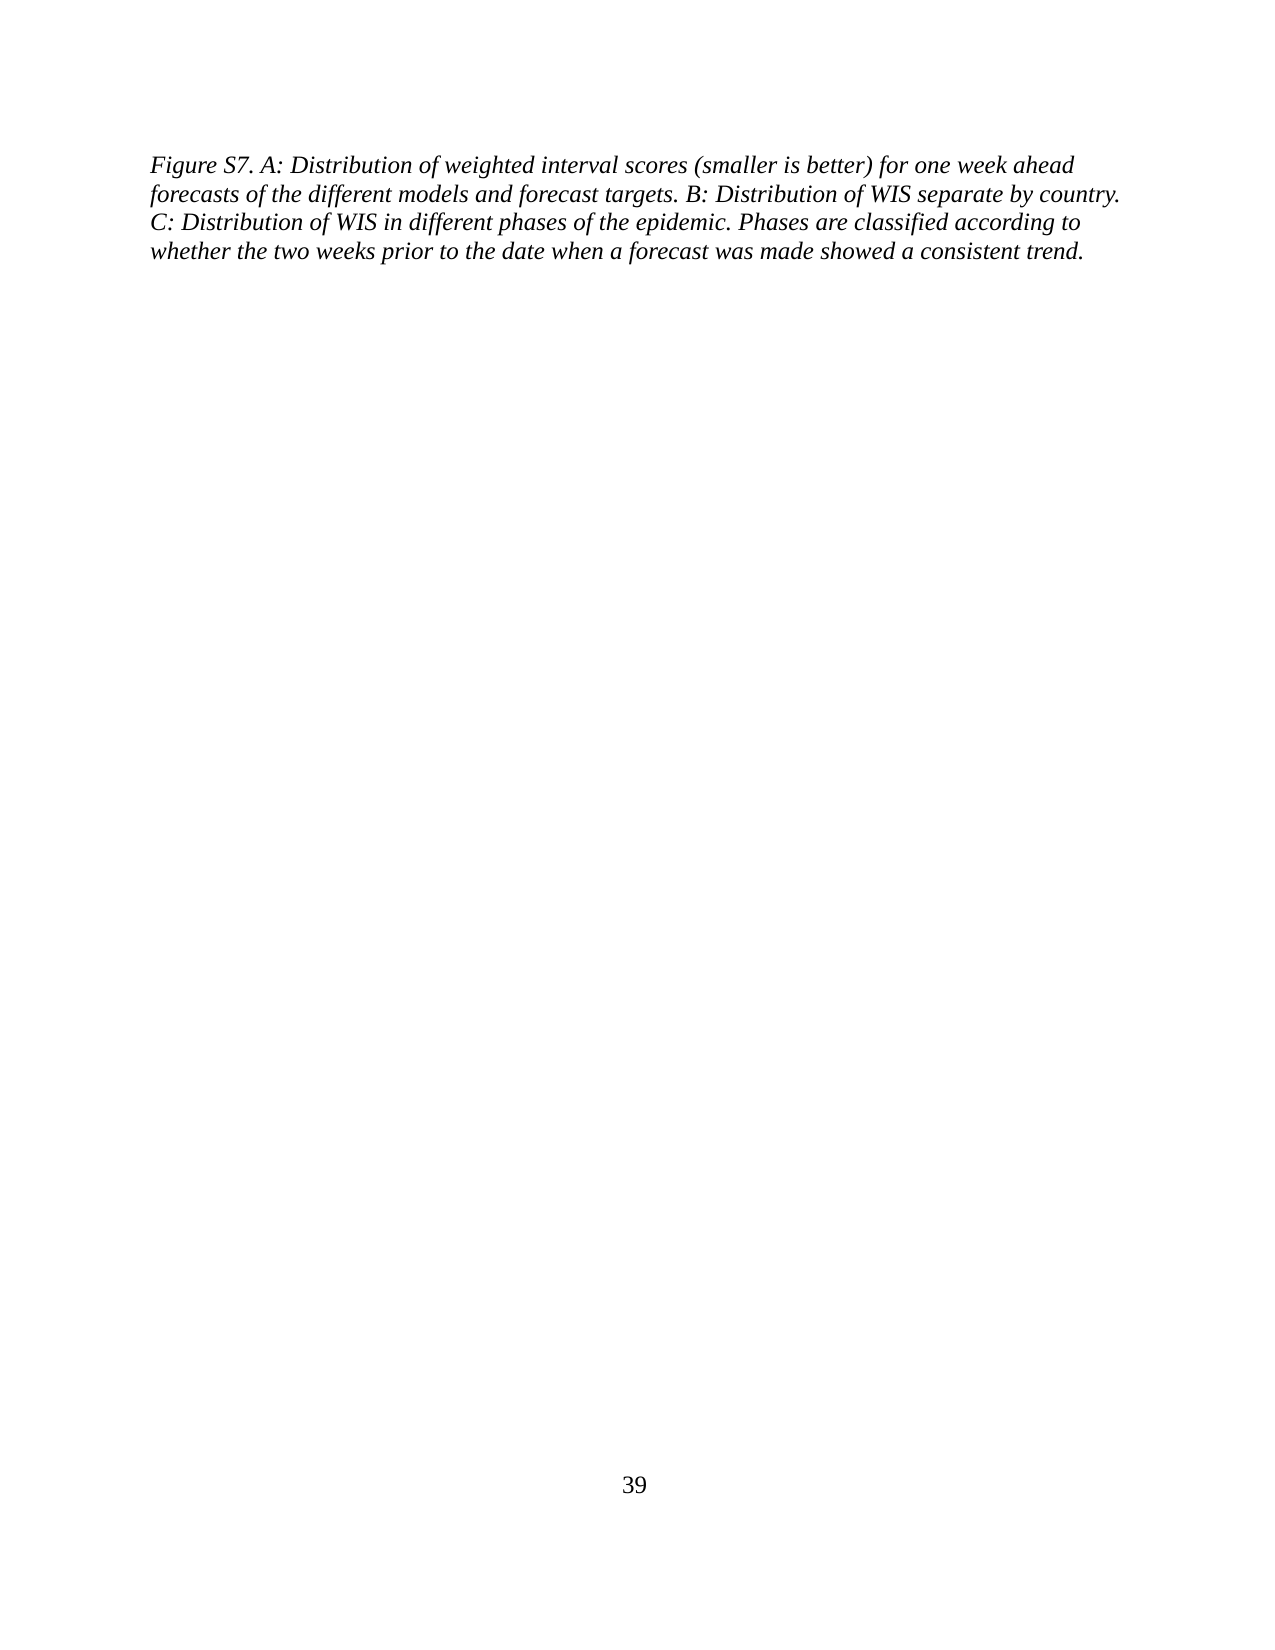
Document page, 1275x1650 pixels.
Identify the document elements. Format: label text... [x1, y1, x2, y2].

text Figure S7. A: Distribution of weighted interval scores (smaller is better) for one week ahead forecasts of the different models and forecast targets. B: Distribution of WIS separate by country. C: Distribution of WIS in different phases of the epidemic. Phases are classified according to whether the two weeks prior to the date when a forecast was made showed a consistent trend. [150, 150, 1125, 265]
